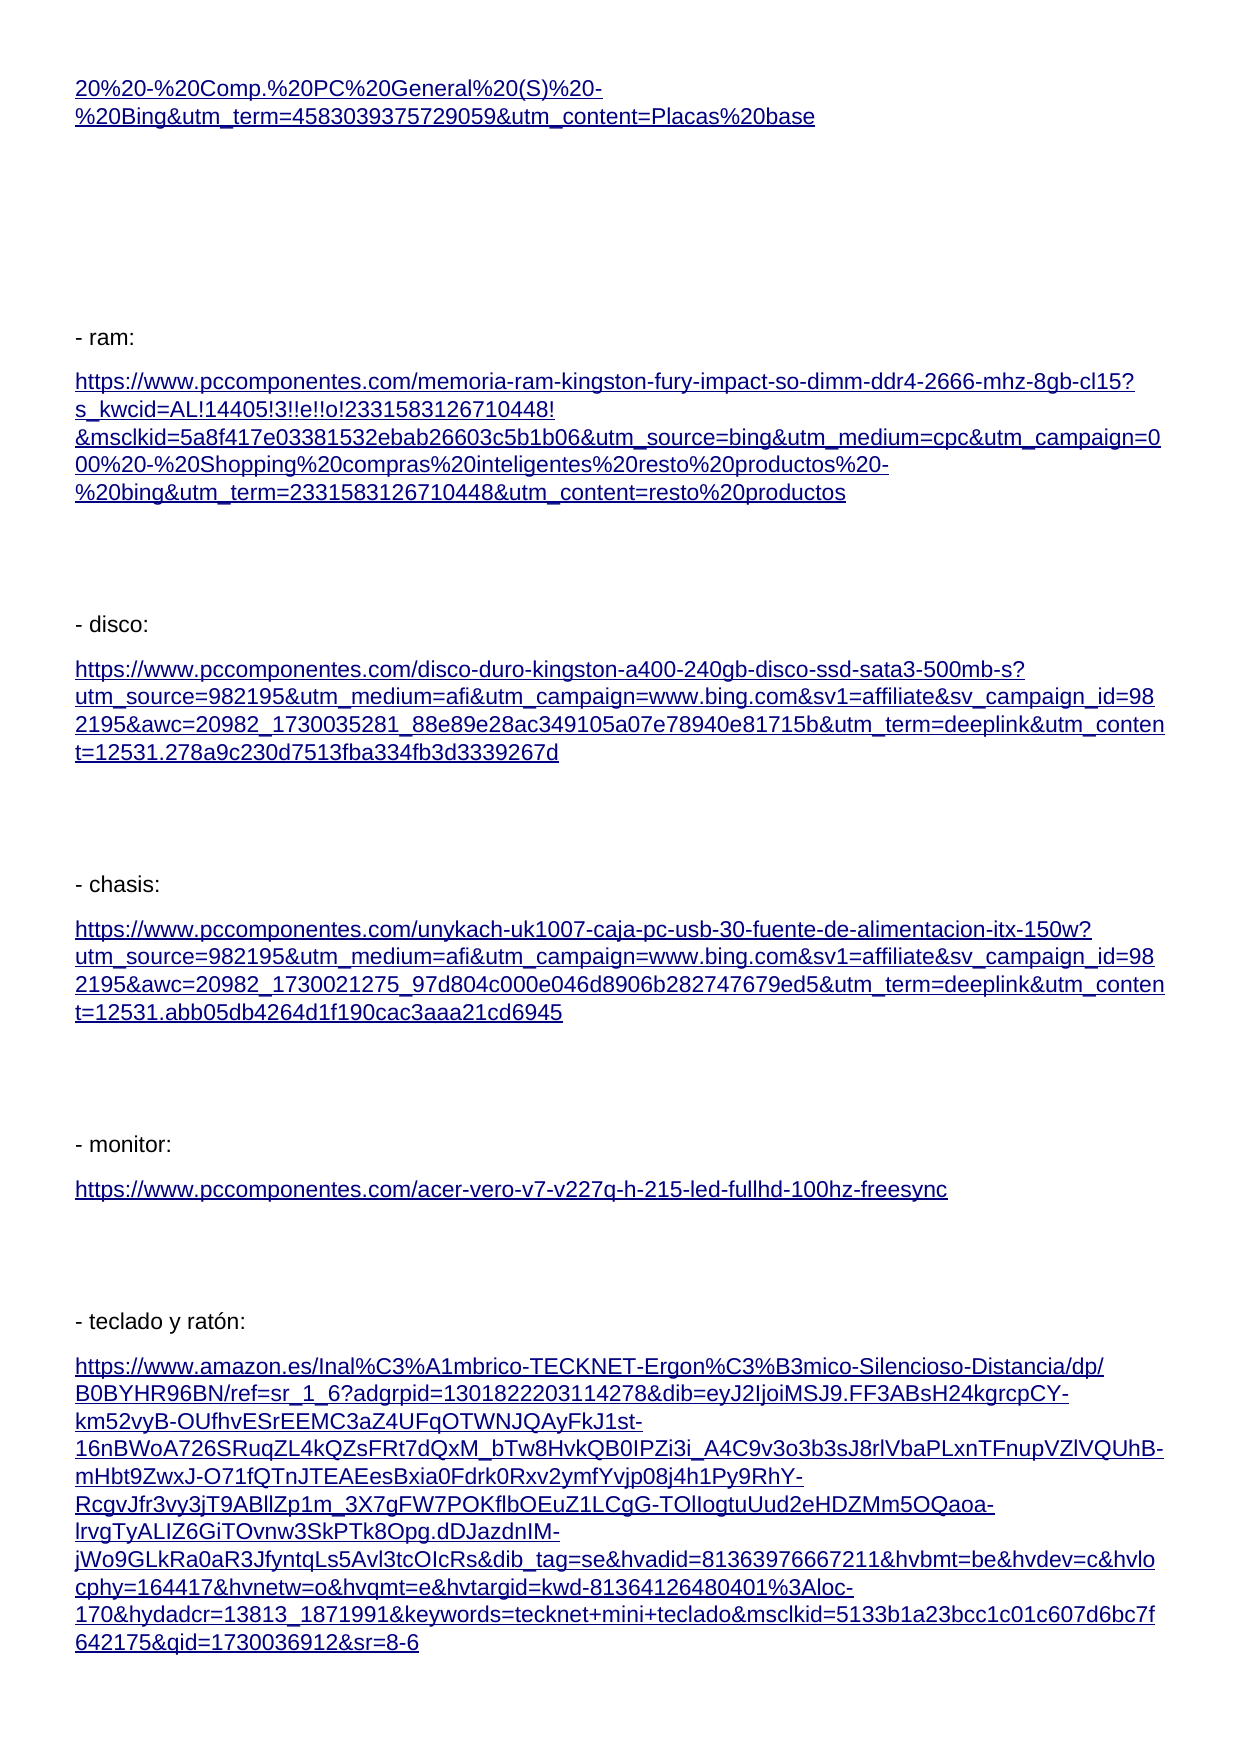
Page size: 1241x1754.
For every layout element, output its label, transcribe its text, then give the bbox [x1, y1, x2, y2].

text - ram: [75, 324, 1165, 350]
text t=12531.278a9c230d7513fba334fb3d3339267d [75, 735, 1165, 765]
text t=12531.abb05db4264d1f190cac3aaa21cd6945 [75, 995, 1165, 1025]
text https://www.pccomponentes.com/memoria-ram-kingston-fury-impact-so-dimm-ddr4-2666-mhz-8gb-cl15?s_kwcid=AL!14405!3!!e!!o!2331583126710448!&msclkid=5a8f417e03381532ebab26603c5b1b06&utm_source=bing&utm_medium=cpc&utm_campaign=000%20-%20Shopping%20compras%20inteligentes%20resto%20productos%20-%20bing&utm_term=2331583126710448&utm_content=resto%20productos [75, 368, 1165, 505]
text - disco: [75, 611, 1165, 638]
text 20%20-%20Comp.%20PC%20General%20(S)%20-%20Bing&utm_term=4583039375729059&utm_content=Placas%20base [75, 75, 1165, 129]
text - teclado y ratón: [75, 1308, 1165, 1335]
text https://www.pccomponentes.com/disco-duro-kingston-a400-240gb-disco-ssd-sata3-500mb-s?utm_source=982195&utm_medium=afi&utm_campaign=www.bing.com&sv1=affiliate&sv_campaign_id=982195&awc=20982_1730035281_88e89e28ac349105a07e78940e81715b&utm_term=deeplink&utm_conten [75, 656, 1165, 734]
text https://www.pccomponentes.com/acer-vero-v7-v227q-h-215-led-fullhd-100hz-freesync [75, 1176, 1165, 1202]
text - chasis: [75, 871, 1165, 898]
text https://www.pccomponentes.com/unykach-uk1007-caja-pc-usb-30-fuente-de-alimentacion-itx-150w?utm_source=982195&utm_medium=afi&utm_campaign=www.bing.com&sv1=affiliate&sv_campaign_id=982195&awc=20982_1730021275_97d804c000e046d8906b282747679ed5&utm_term=deeplink&utm_conten [75, 916, 1165, 994]
text - monitor: [75, 1131, 1165, 1158]
text https://www.amazon.es/Inal%C3%A1mbrico-TECKNET-Ergon%C3%B3mico-Silencioso-Distancia/dp/B0BYHR96BN/ref=sr_1_6?adgrpid=1301822203114278&dib=eyJ2IjoiMSJ9.FF3ABsH24kgrcpCY-km52vyB-OUfhvESrEEMC3aZ4UFqOTWNJQAyFkJ1st-16nBWoA726SRuqZL4kQZsFRt7dQxM_bTw8HvkQB0IPZi3i_A4C9v3o3b3sJ8rlVbaPLxnTFnupVZlVQUhB-mHbt9ZwxJ-O71fQTnJTEAEesBxia0Fdrk0Rxv2ymfYvjp08j4h1Py9RhY-RcgvJfr3vy3jT9ABllZp1m_3X7gFW7POKflbOEuZ1LCgG-TOlIogtuUud2eHDZMm5OQaoa-lrvgTyALIZ6GiTOvnw3SkPTk8Opg.dDJazdnIM-jWo9GLkRa0aR3JfyntqLs5Avl3tcOIcRs&dib_tag=se&hvadid=81363976667211&hvbmt=be&hvdev=c&hvlocphy=164417&hvnetw=o&hvqmt=e&hvtargid=kwd-81364126480401%3Aloc-170&hydadcr=13813_1871991&keywords=tecknet+mini+teclado&msclkid=5133b1a23bcc1c01c607d6bc7f642175&qid=1730036912&sr=8-6 [75, 1353, 1165, 1655]
